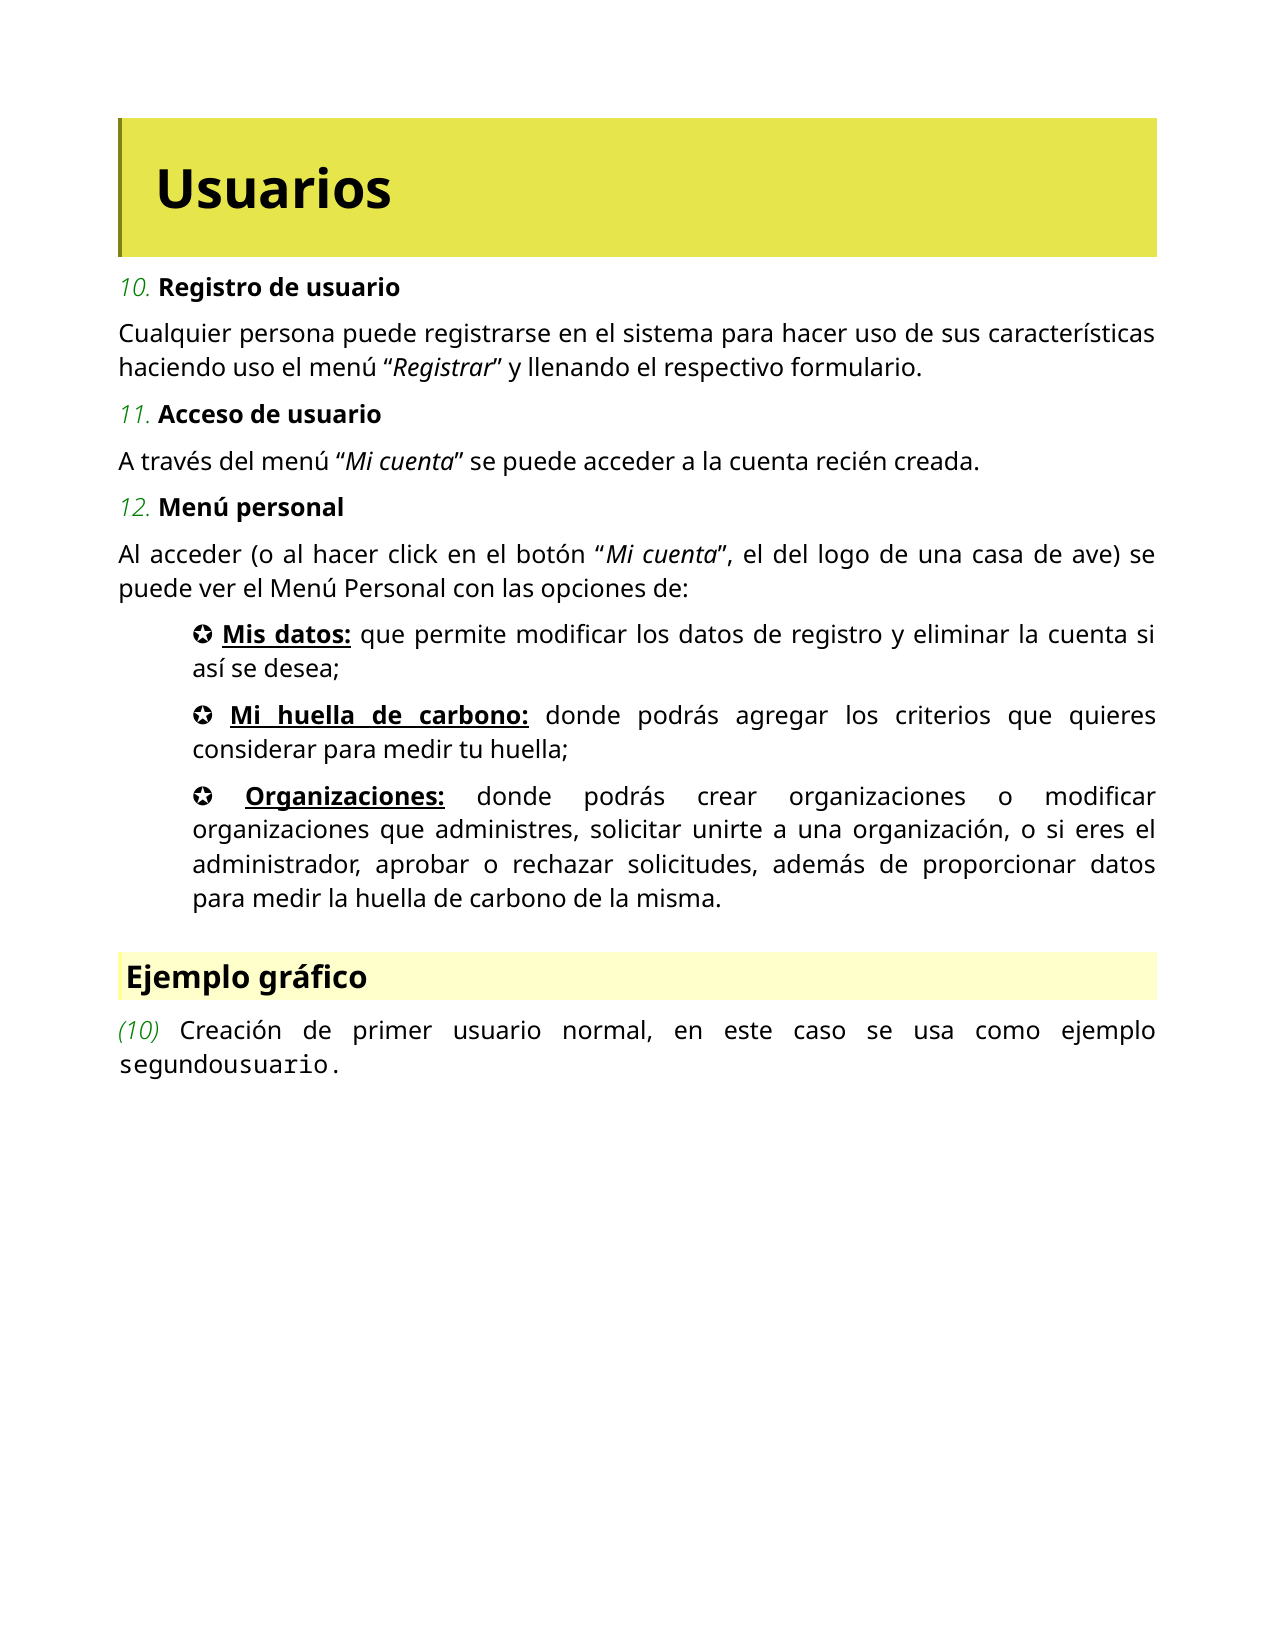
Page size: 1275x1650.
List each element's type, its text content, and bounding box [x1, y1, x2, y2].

subtitle 11. Acceso de usuario [118, 397, 1157, 431]
subtitle 12. Menú personal [118, 490, 1157, 524]
text A través del menú “Mi cuenta” se puede acceder a la cuenta recién creada. [118, 443, 1157, 477]
text Cualquier persona puede registrarse en el sistema para hacer uso de sus características haciendo uso el menú “Registrar” y llenando el respectivo formulario. [118, 316, 1157, 384]
text Al acceder (o al hacer click en el botón “Mi cuenta”, el del logo de una casa de ave) se puede ver el Menú Personal con las opciones de: [118, 536, 1157, 604]
text ✪ Mi huella de carbono: donde podrás agregar los criterios que quieres considerar para medir tu huella; [192, 697, 1157, 766]
subtitle Ejemplo gráfico [122, 952, 1157, 1000]
text ✪ Mis datos: que permite modificar los datos de registro y eliminar la cuenta si así se desea; [192, 617, 1157, 685]
subtitle Usuarios [122, 118, 1157, 257]
text ✪ Organizaciones: donde podrás crear organizaciones o modificar organizaciones que administres, solicitar unirte a una organización, o si eres el administrador, aprobar o rechazar solicitudes, además de proporcionar datos para medir la huella de carbono de la misma. [192, 778, 1157, 914]
subtitle 10. Registro de usuario [118, 269, 1157, 303]
subtitle (10) Creación de primer usuario normal, en este caso se usa como ejemplo segundousuario. [118, 1013, 1157, 1081]
